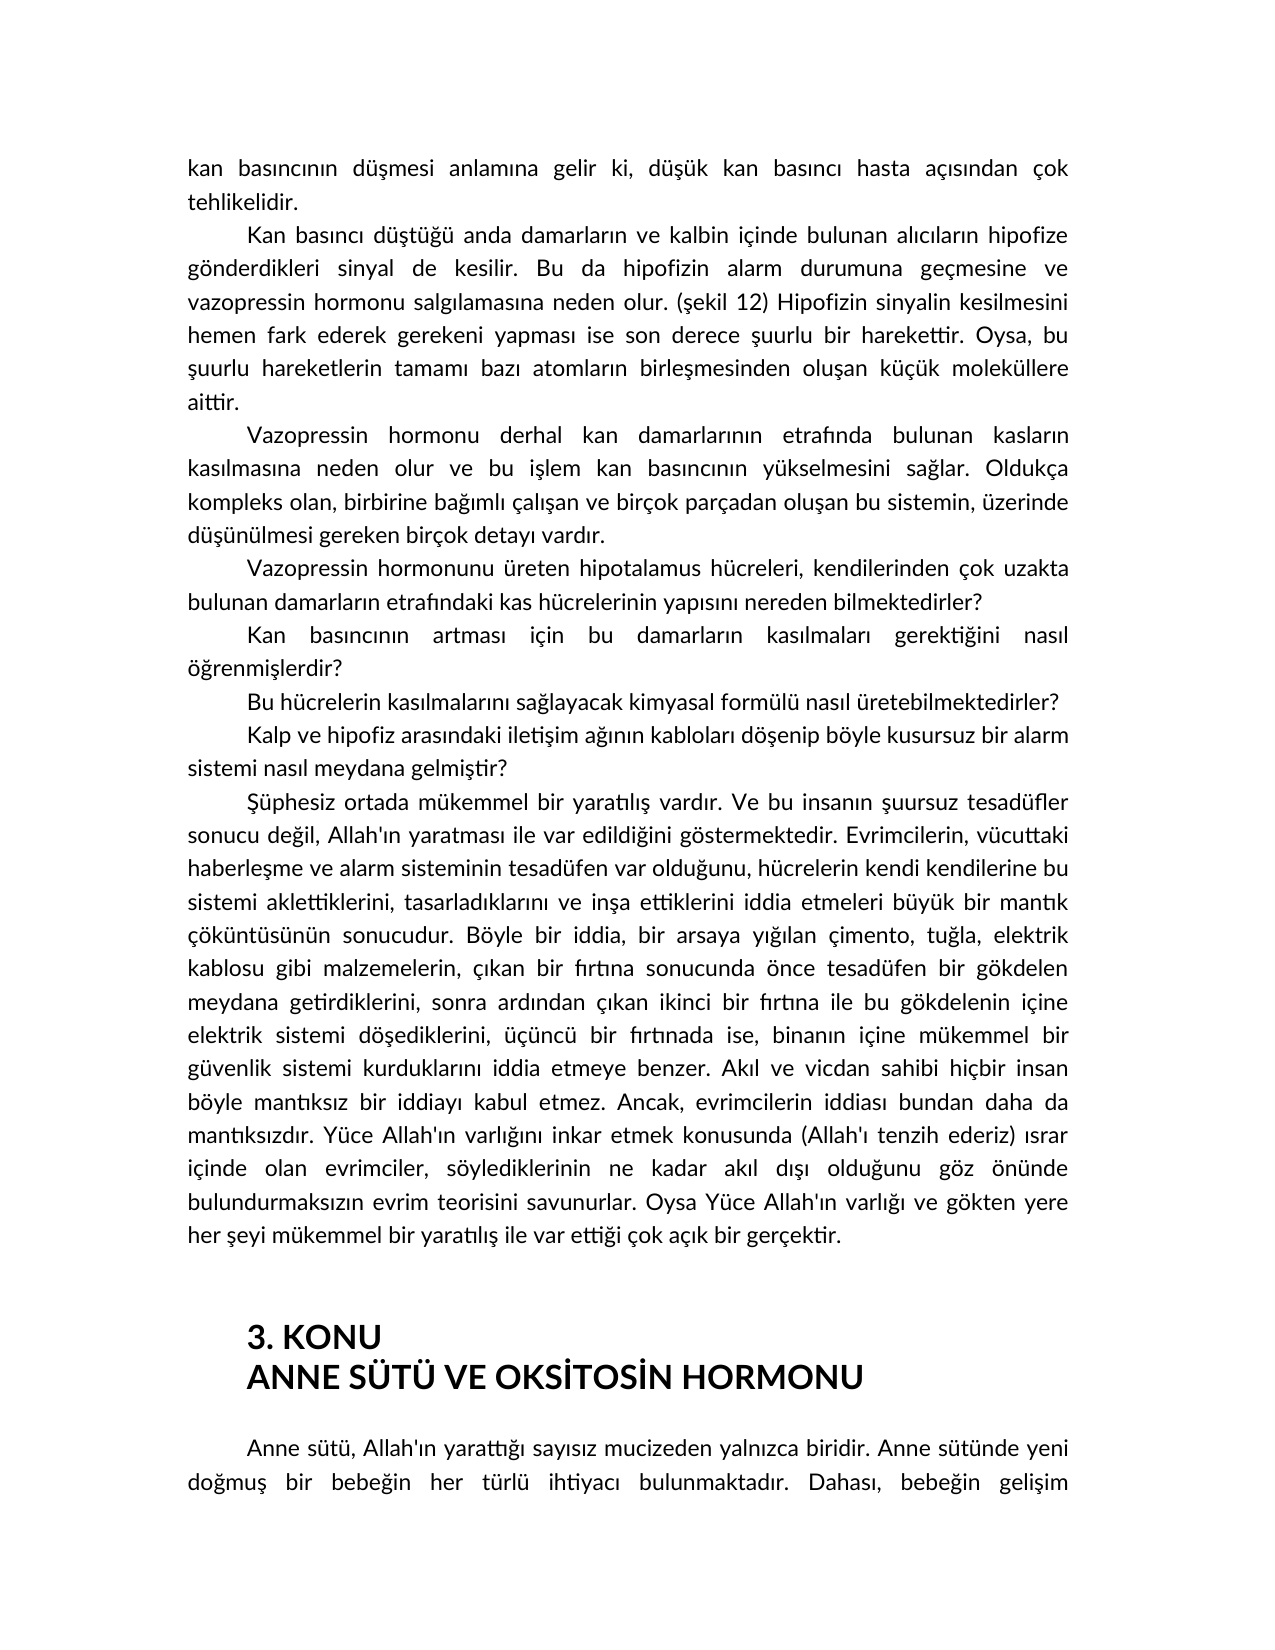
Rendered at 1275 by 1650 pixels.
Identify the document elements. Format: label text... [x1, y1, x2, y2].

text Anne sütü, Allah'ın yarattığı sayısız mucizeden yalnızca biridir. Anne sütünde yeni doğmuş bir bebeğin her türlü ihtiyacı bulunmaktadır. Dahası, bebeğin gelişim [187, 1430, 1070, 1497]
text Bu hücrelerin kasılmalarını sağlayacak kimyasal formülü nasıl üretebilmektedirler? [187, 683, 1070, 717]
text kan basıncının düşmesi anlamına gelir ki, düşük kan basıncı hasta açısından çok tehlikelidir. [187, 150, 1070, 217]
text ANNE SÜTÜ VE OKSİTOSİN HORMONU [187, 1357, 1070, 1397]
text Kalp ve hipofiz arasındaki iletişim ağının kabloları döşenip böyle kusursuz bir alarm sistemi nasıl meydana gelmiştir? [187, 717, 1070, 783]
text Şüphesiz ortada mükemmel bir yaratılış vardır. Ve bu insanın şuursuz tesadüfler sonucu değil, Allah'ın yaratması ile var edildiğini göstermektedir. Evrimcilerin, vücuttaki haberleşme ve alarm sisteminin tesadüfen var olduğunu, hücrelerin kendi kendilerine bu sistemi aklettiklerini, tasarladıklarını ve inşa ettiklerini iddia etmeleri büyük bir mantık çöküntüsünün sonucudur. Böyle bir iddia, bir arsaya yığılan çimento, tuğla, elektrik kablosu gibi malzemelerin, çıkan bir fırtına sonucunda önce tesadüfen bir gökdelen meydana getirdiklerini, sonra ardından çıkan ikinci bir fırtına ile bu gökdelenin içine elektrik sistemi döşediklerini, üçüncü bir fırtınada ise, binanın içine mükemmel bir güvenlik sistemi kurduklarını iddia etmeye benzer. Akıl ve vicdan sahibi hiçbir insan böyle mantıksız bir iddiayı kabul etmez. Ancak, evrimcilerin iddiası bundan daha da mantıksızdır. Yüce Allah'ın varlığını inkar etmek konusunda (Allah'ı tenzih ederiz) ısrar içinde olan evrimciler, söylediklerinin ne kadar akıl dışı olduğunu göz önünde bulundurmaksızın evrim teorisini savunurlar. Oysa Yüce Allah'ın varlığı ve gökten yere her şeyi mükemmel bir yaratılış ile var ettiği çok açık bir gerçektir. [187, 783, 1070, 1250]
text Vazopressin hormonunu üreten hipotalamus hücreleri, kendilerinden çok uzakta bulunan damarların etrafındaki kas hücrelerinin yapısını nereden bilmektedirler? [187, 550, 1070, 617]
text Vazopressin hormonu derhal kan damarlarının etrafında bulunan kasların kasılmasına neden olur ve bu işlem kan basıncının yükselmesini sağlar. Oldukça kompleks olan, birbirine bağımlı çalışan ve birçok parçadan oluşan bu sistemin, üzerinde düşünülmesi gereken birçok detayı vardır. [187, 417, 1070, 550]
text Kan basıncının artması için bu damarların kasılmaları gerektiğini nasıl öğrenmişlerdir? [187, 617, 1070, 683]
text Kan basıncı düştüğü anda damarların ve kalbin içinde bulunan alıcıların hipofize gönderdikleri sinyal de kesilir. Bu da hipofizin alarm durumuna geçmesine ve vazopressin hormonu salgılamasına neden olur. (şekil 12) Hipofizin sinyalin kesilmesini hemen fark ederek gerekeni yapması ise son derece şuurlu bir harekettir. Oysa, bu şuurlu hareketlerin tamamı bazı atomların birleşmesinden oluşan küçük moleküllere aittir. [187, 217, 1070, 417]
text 3. KONU [187, 1317, 1070, 1357]
